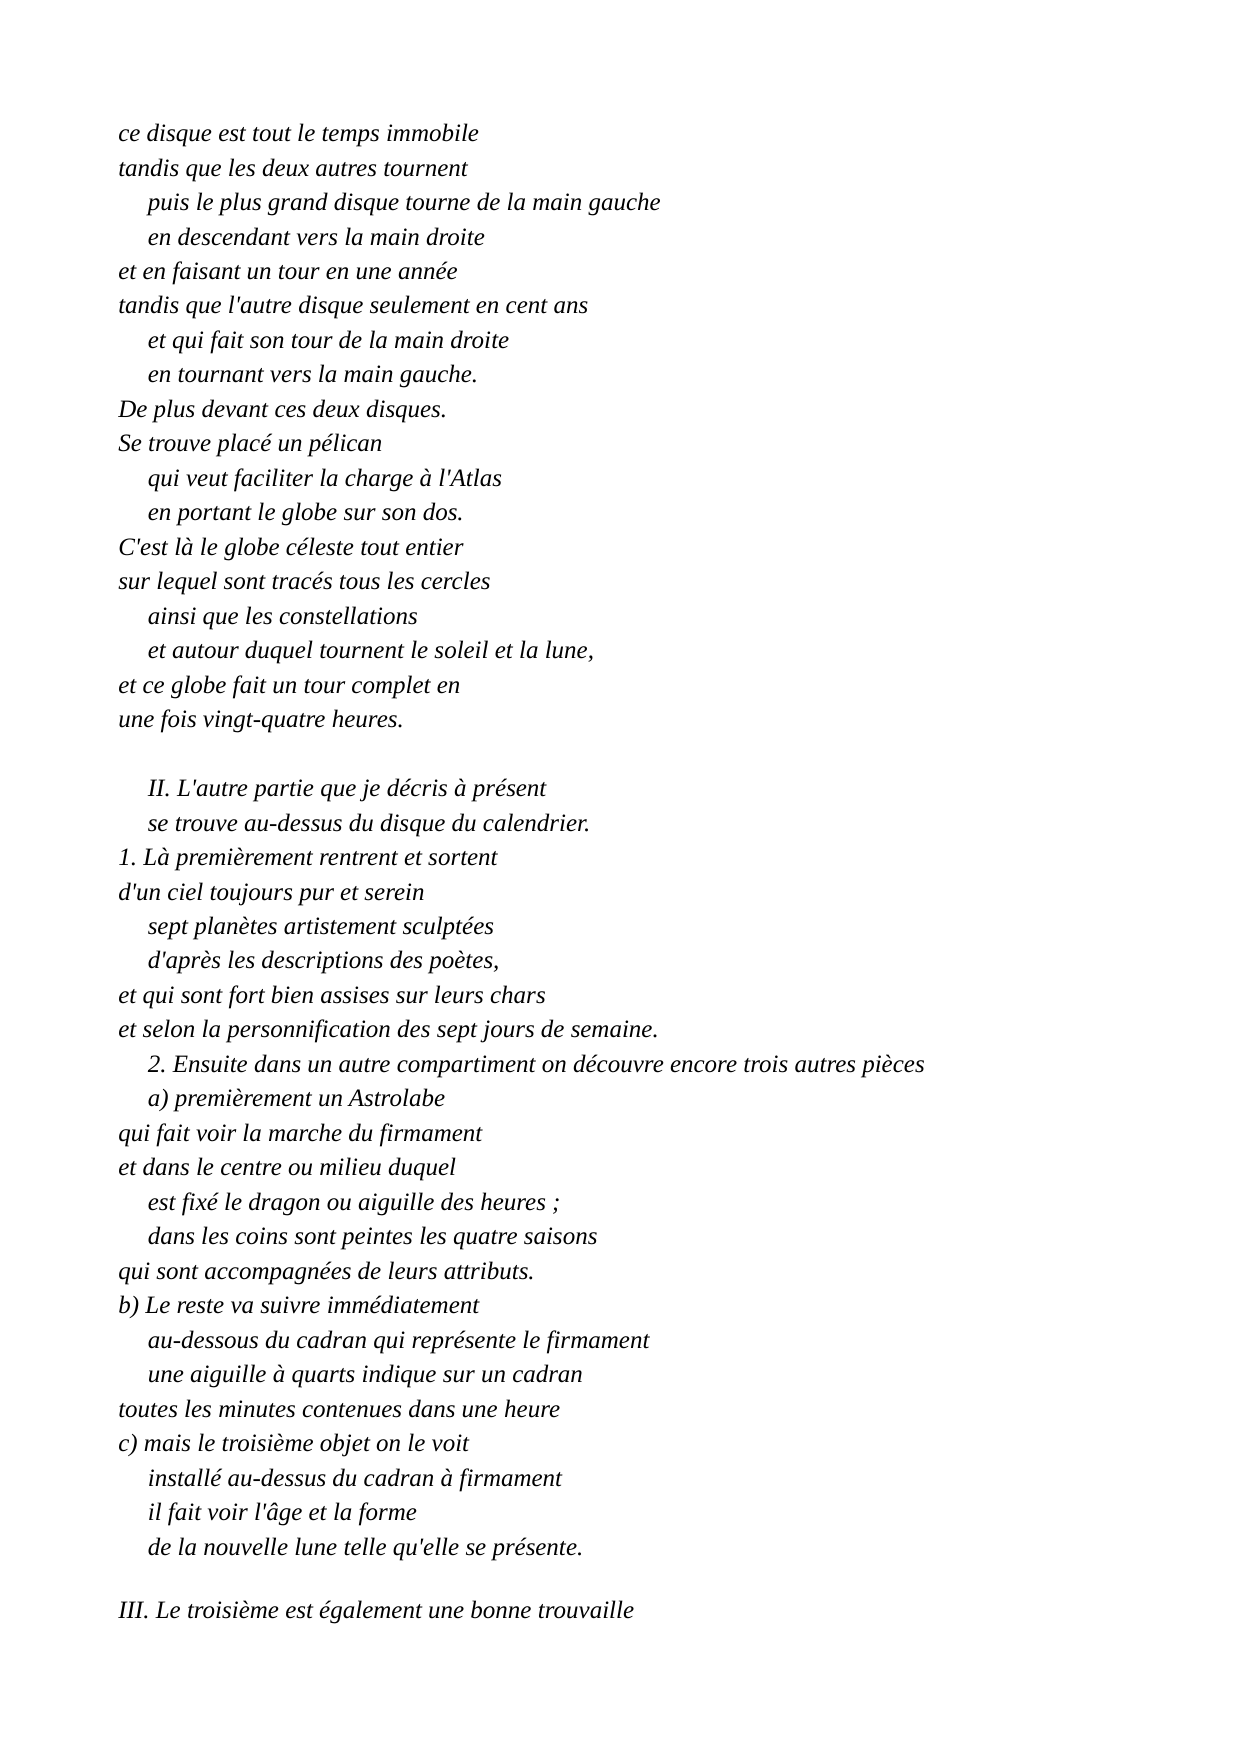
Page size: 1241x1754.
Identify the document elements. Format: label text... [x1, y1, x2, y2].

text tandis que les deux autres tournent [118, 153, 1122, 181]
text III. Le troisième est également une bonne trouvaille [118, 1595, 1122, 1624]
text en portant le globe sur son dos. [118, 497, 1122, 526]
text C'est là le globe céleste tout entier [118, 532, 1122, 561]
text sept planètes artistement sculptées [118, 911, 1122, 940]
text b) Le reste va suivre immédiatement [118, 1290, 1122, 1319]
text sur lequel sont tracés tous les cercles [118, 566, 1122, 595]
text qui fait voir la marche du firmament [118, 1118, 1122, 1147]
text au-dessous du cadran qui représente le firmament [118, 1325, 1122, 1354]
text puis le plus grand disque tourne de la main gauche [118, 187, 1122, 216]
text et en faisant un tour en une année [118, 256, 1122, 285]
text qui veut faciliter la charge à l'Atlas [118, 463, 1122, 492]
text c) mais le troisième objet on le voit [118, 1428, 1122, 1457]
text tandis que l'autre disque seulement en cent ans [118, 291, 1122, 319]
text il fait voir l'âge et la forme [118, 1497, 1122, 1526]
text et qui sont fort bien assises sur leurs chars [118, 980, 1122, 1009]
text et selon la personnification des sept jours de semaine. [118, 1014, 1122, 1043]
text Se trouve placé un pélican [118, 428, 1122, 457]
text en descendant vers la main droite [118, 222, 1122, 250]
text 1. Là premièrement rentrent et sortent [118, 842, 1122, 871]
text 2. Ensuite dans un autre compartiment on découvre encore trois autres pièces [118, 1049, 1122, 1078]
text ainsi que les constellations [118, 601, 1122, 629]
text une aiguille à quarts indique sur un cadran [118, 1359, 1122, 1388]
text de la nouvelle lune telle qu'elle se présente. [118, 1532, 1122, 1561]
text qui sont accompagnées de leurs attributs. [118, 1256, 1122, 1285]
text une fois vingt-quatre heures. [118, 704, 1122, 733]
text se trouve au-dessus du disque du calendrier. [118, 808, 1122, 836]
text et ce globe fait un tour complet en [118, 670, 1122, 698]
text toutes les minutes contenues dans une heure [118, 1394, 1122, 1423]
text a) premièrement un Astrolabe [118, 1083, 1122, 1112]
text dans les coins sont peintes les quatre saisons [118, 1221, 1122, 1250]
text en tournant vers la main gauche. [118, 359, 1122, 388]
text d'après les descriptions des poètes, [118, 946, 1122, 974]
text est fixé le dragon ou aiguille des heures ; [118, 1187, 1122, 1216]
text et dans le centre ou milieu duquel [118, 1152, 1122, 1181]
text II. L'autre partie que je décris à présent [118, 773, 1122, 802]
text De plus devant ces deux disques. [118, 394, 1122, 423]
text installé au-dessus du cadran à firmament [118, 1463, 1122, 1492]
text ce disque est tout le temps immobile [118, 118, 1122, 147]
text d'un ciel toujours pur et serein [118, 877, 1122, 905]
text et autour duquel tournent le soleil et la lune, [118, 635, 1122, 664]
text et qui fait son tour de la main droite [118, 325, 1122, 354]
